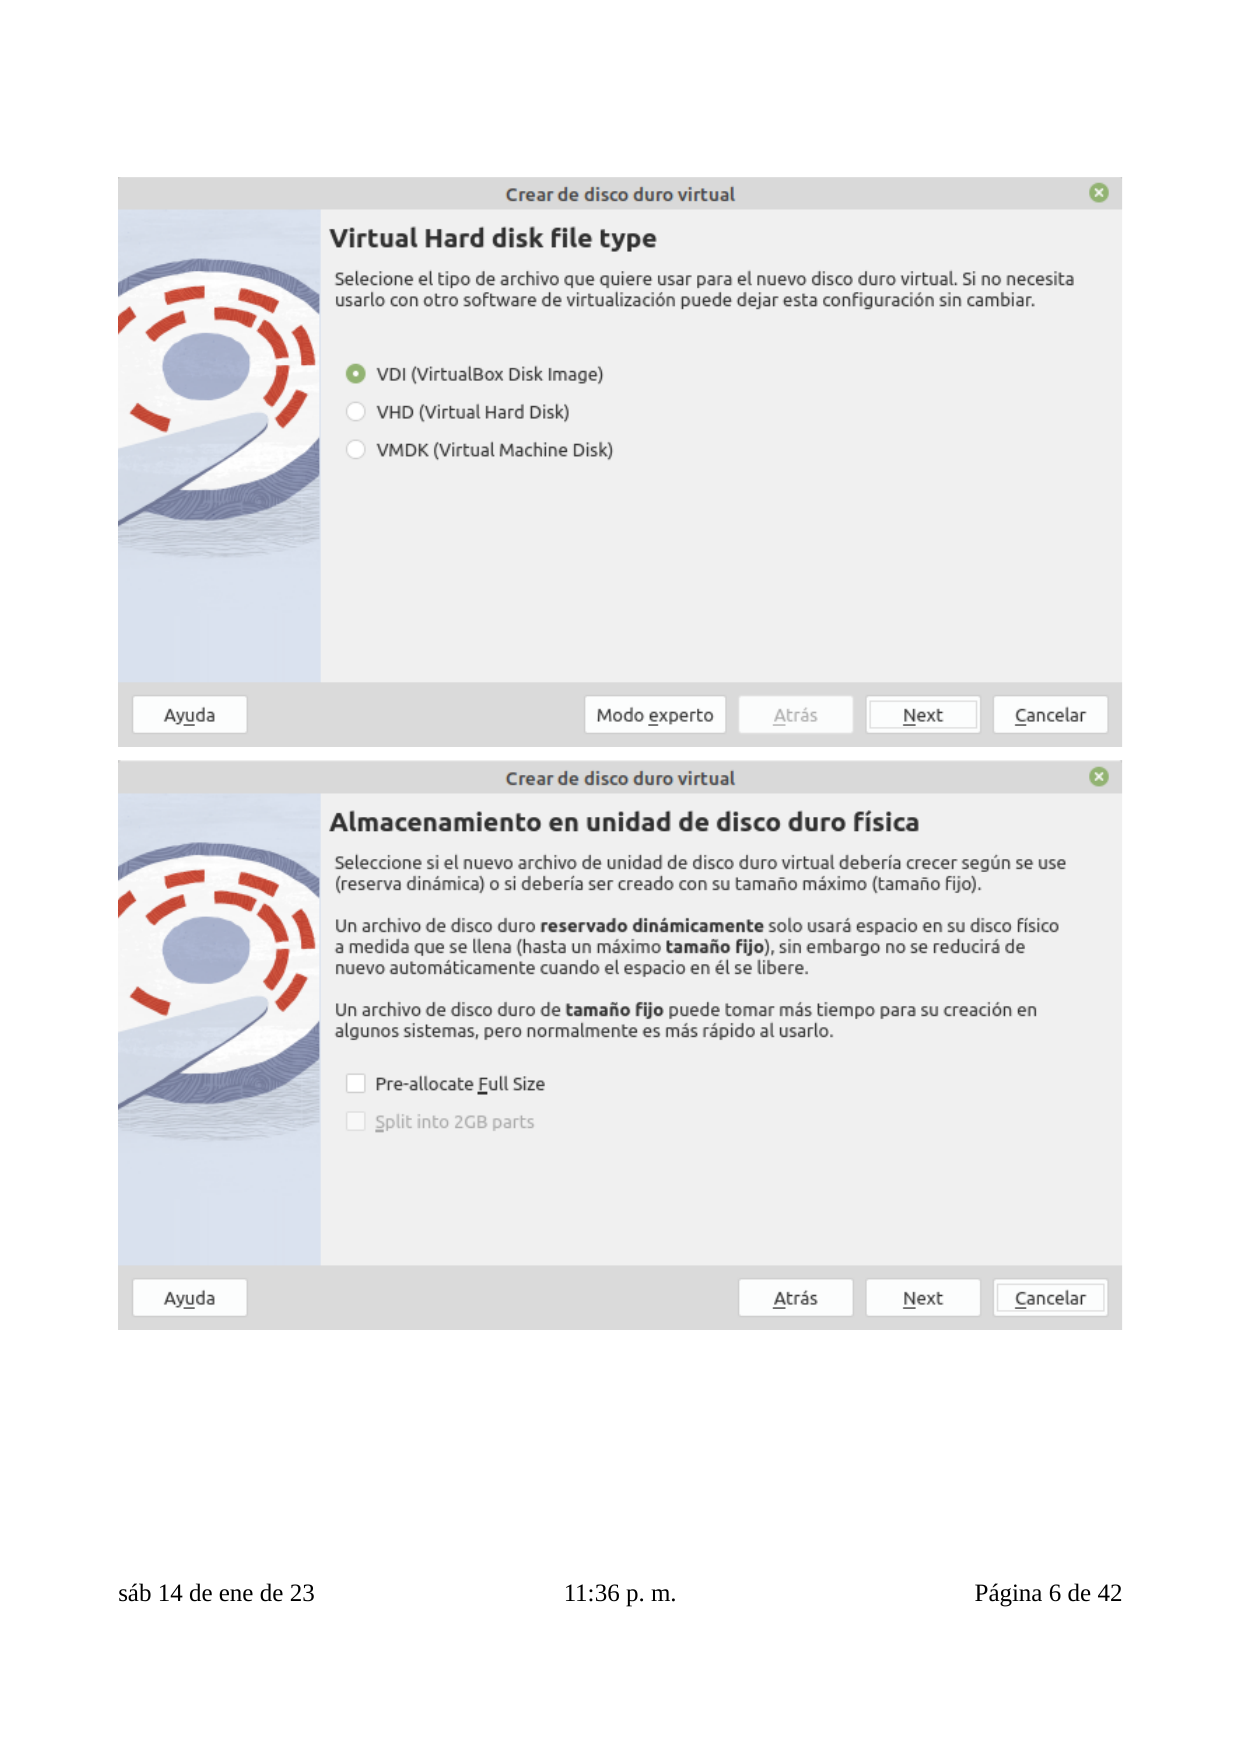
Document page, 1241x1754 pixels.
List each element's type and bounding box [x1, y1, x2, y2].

picture [118, 177, 1123, 747]
picture [118, 760, 1123, 1330]
